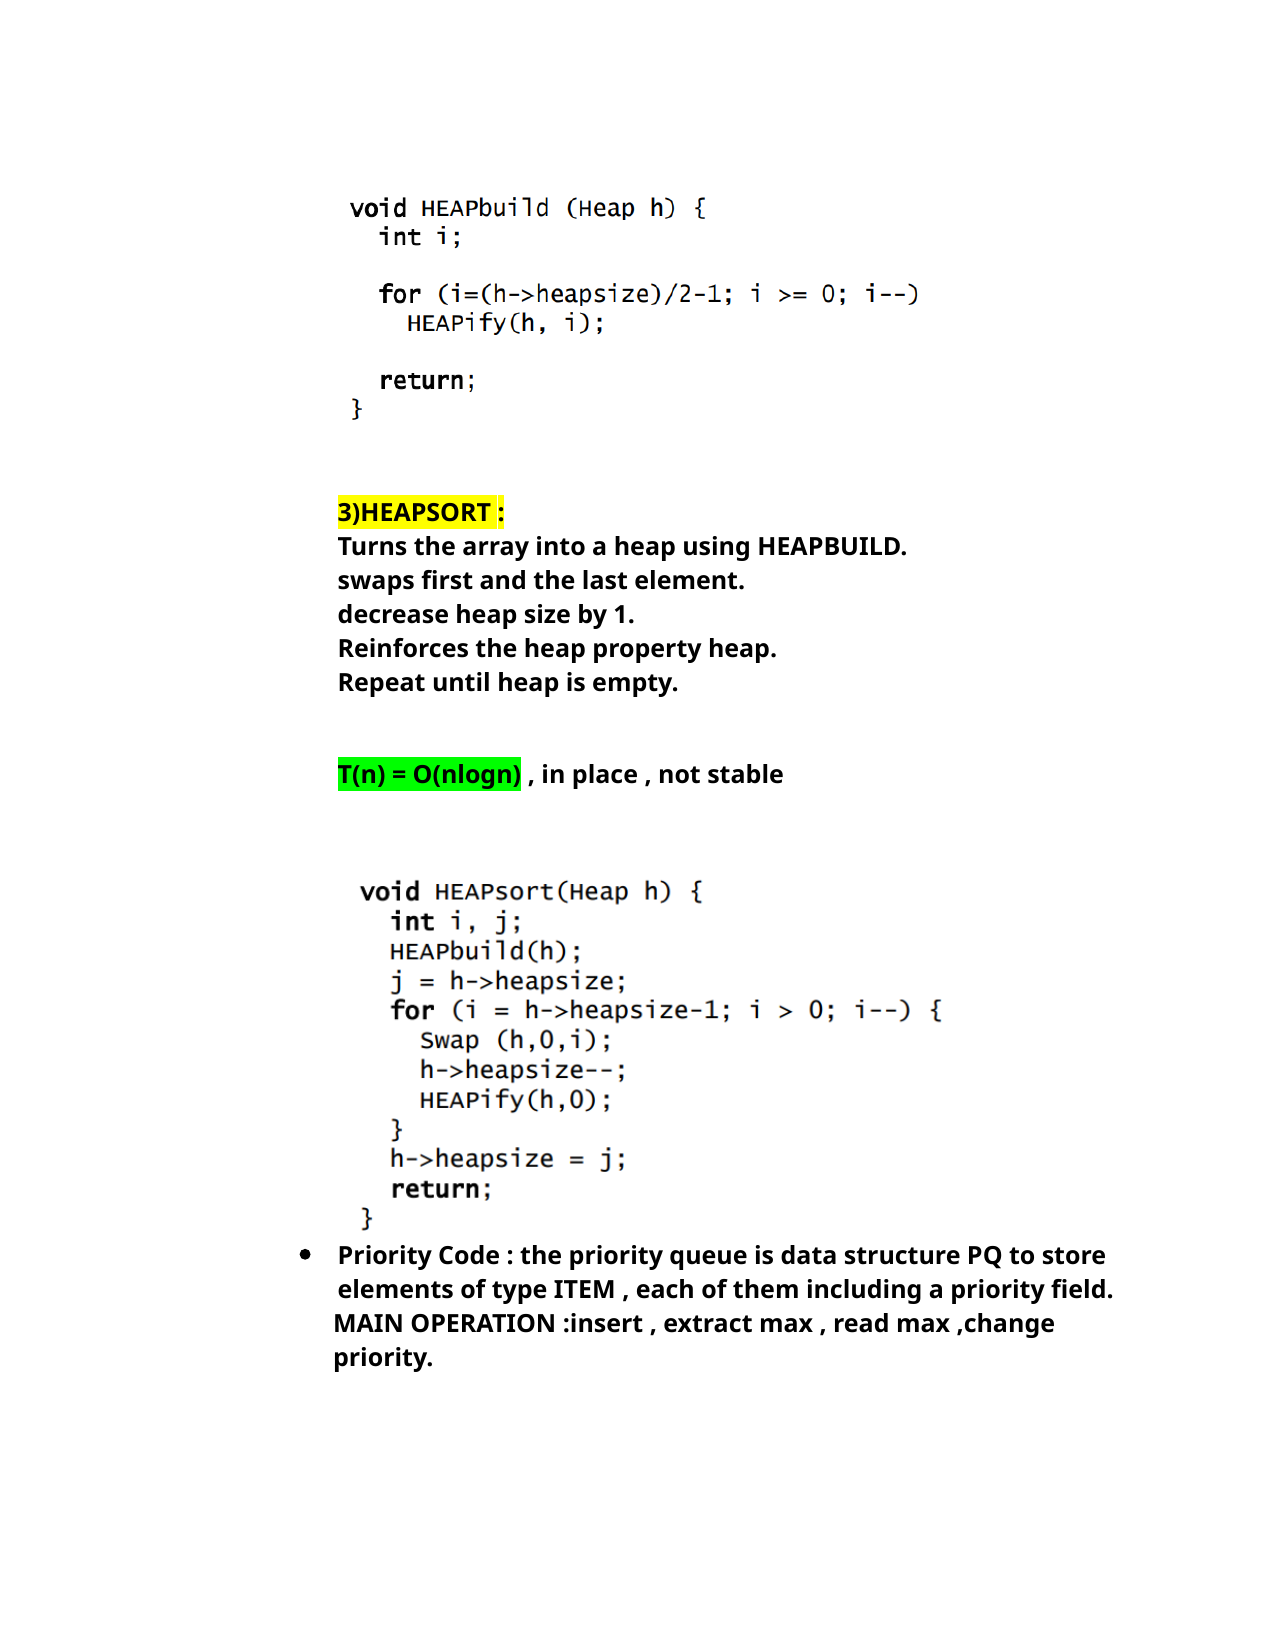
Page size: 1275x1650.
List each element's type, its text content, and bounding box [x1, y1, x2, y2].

subtitle Reinforces the heap property heap. [262, 631, 1125, 665]
subtitle [337, 150, 1125, 427]
subtitle 3)HEAPSORT : Turns the array into a heap using HEAPBUILD. swaps first and the last element. decrease heap size by 1. [337, 495, 1125, 631]
subtitle MAIN OPERATION :insert , extract max , read max ,change priority. [333, 1306, 1125, 1374]
subtitle Priority Code : the priority queue is data structure PQ to store elements of type ITEM , each of them including a priority field. [300, 1238, 1125, 1306]
subtitle Repeat until heap is empty. [262, 665, 1125, 757]
subtitle T(n) = O(nlogn) , in place , not stable [262, 757, 1125, 1238]
